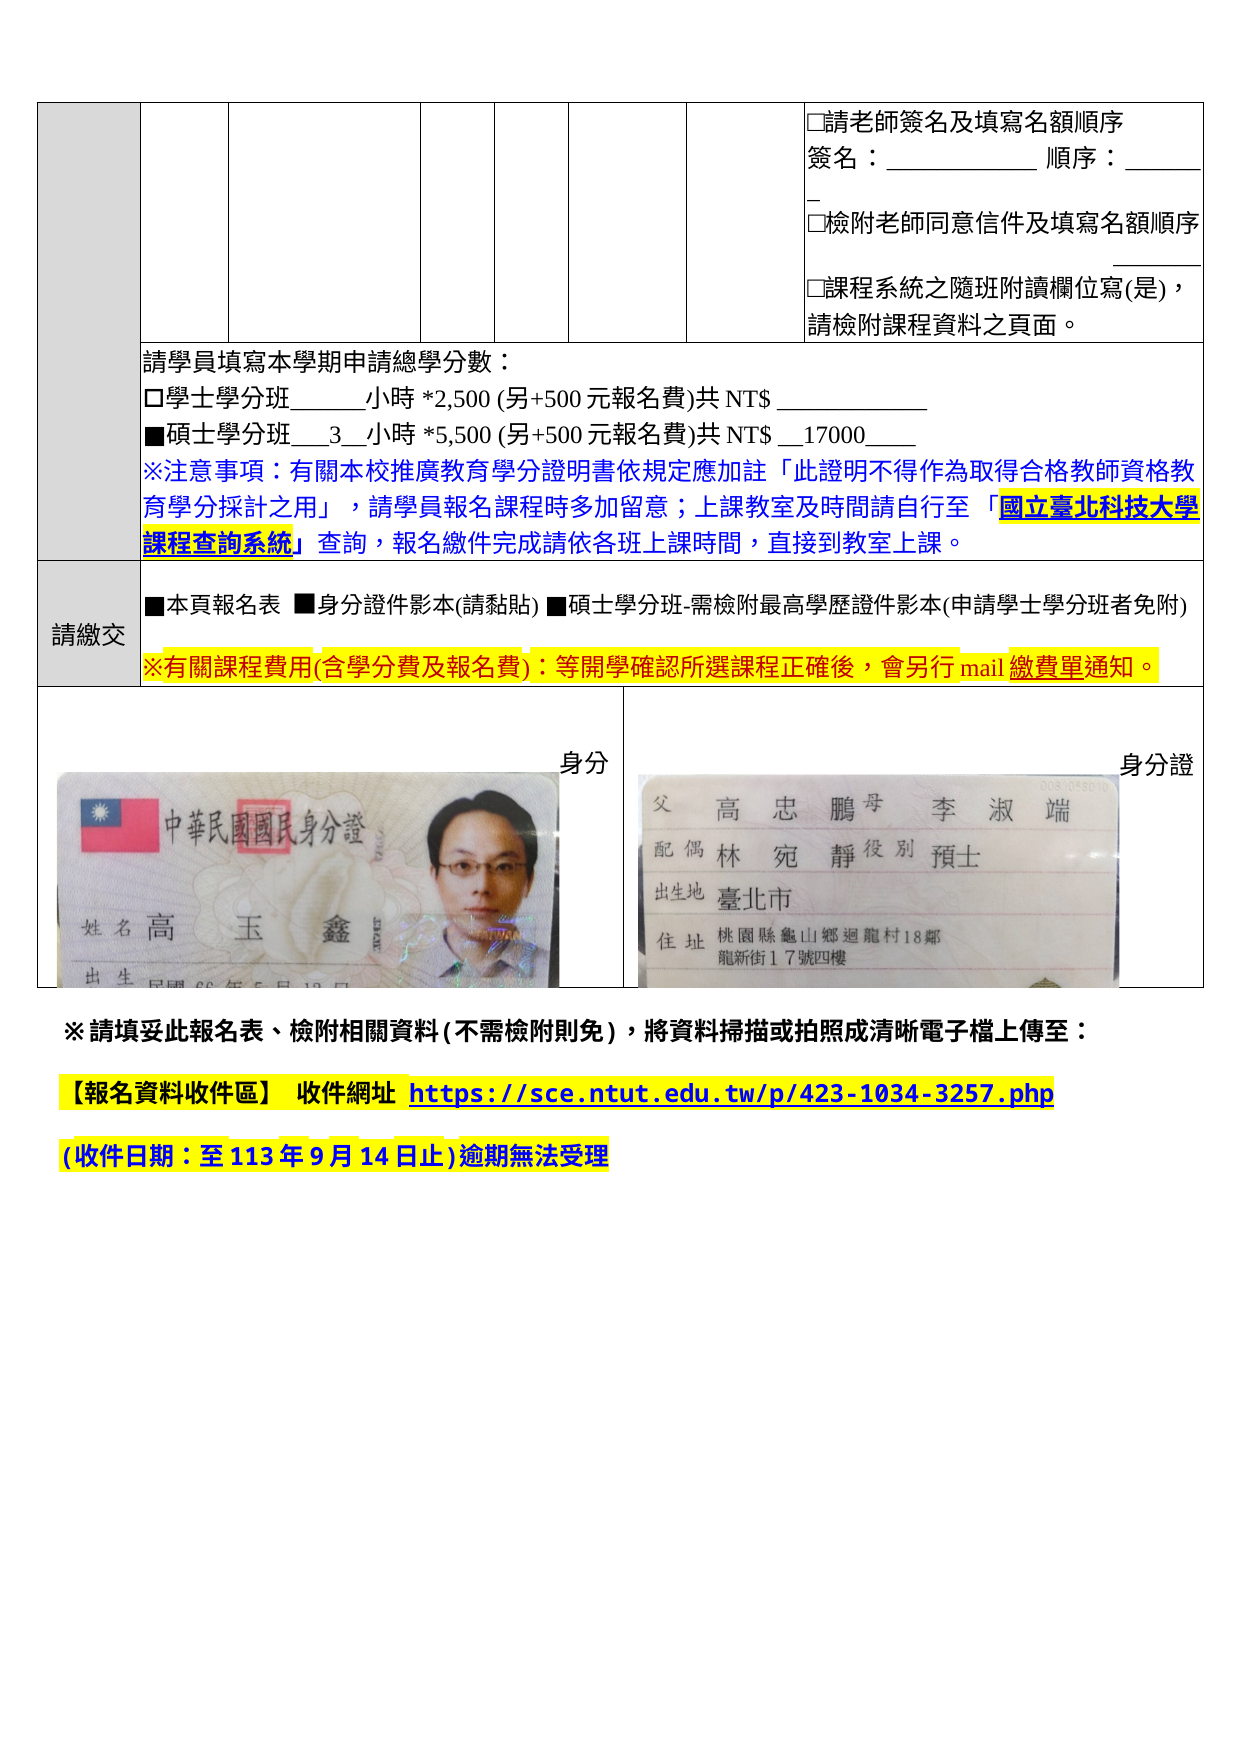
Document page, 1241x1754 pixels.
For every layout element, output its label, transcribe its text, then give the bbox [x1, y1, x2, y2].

table_cell [495, 103, 568, 341]
table_cell 身分證影本正面 （請黏貼清晰的影本） [38, 687, 623, 987]
text (收件日期：至113年9月14日止)逾期無法受理 [59, 1113, 1181, 1175]
table_cell [421, 103, 494, 341]
table_cell [141, 103, 228, 341]
table_cell [687, 103, 804, 341]
table_cell [38, 103, 140, 560]
text 【報名資料收件區】 收件網址 https://sce.ntut.edu.tw/p/423-1034-3257.php [59, 1050, 1181, 1113]
table_cell 身分證影本反面 （請黏貼清晰的影本） [624, 687, 1203, 987]
table_cell 請學員填寫本學期申請總學分數： 學士學分班______小時 *2,500 (另+500元報名費)共NT$ ____________ ■碩士學分班___3__小時 *5,500 (另+500元報名費)共NT$ __17000____ ※注意事項：有關本校推廣教育學分證明書依規定應加註「此證明不得作為取得合格教師資格教育學分採計之用」，請學員報名課程時多加留意；上課教室及時間請自行至「國立臺北科技大學課程查詢系統」查詢，報名繳件完成請依各班上課時間，直接到教室上課。 [141, 343, 1203, 560]
table_cell [229, 103, 420, 341]
text ※請填妥此報名表、檢附相關資料(不需檢附則免)，將資料掃描或拍照成清晰電子檔上傳至： [59, 988, 1181, 1050]
table_cell □請老師簽名及填寫名額順序 簽名：____________ 順序：_______ □檢附老師同意信件及填寫名額順序_______ □課程系統之隨班附讀欄位寫(是)，請檢附課程資料之頁面。 [805, 103, 1203, 341]
table_cell ■本頁報名表 ■身分證件影本(請黏貼) ■碩士學分班-需檢附最高學歷證件影本(申請學士學分班者免附) ※有關課程費用(含學分費及報名費)：等開學確認所選課程正確後，會另行mail繳費單通知。 [141, 561, 1203, 686]
table_cell [569, 103, 686, 341]
table_cell 請繳交 [38, 561, 140, 686]
